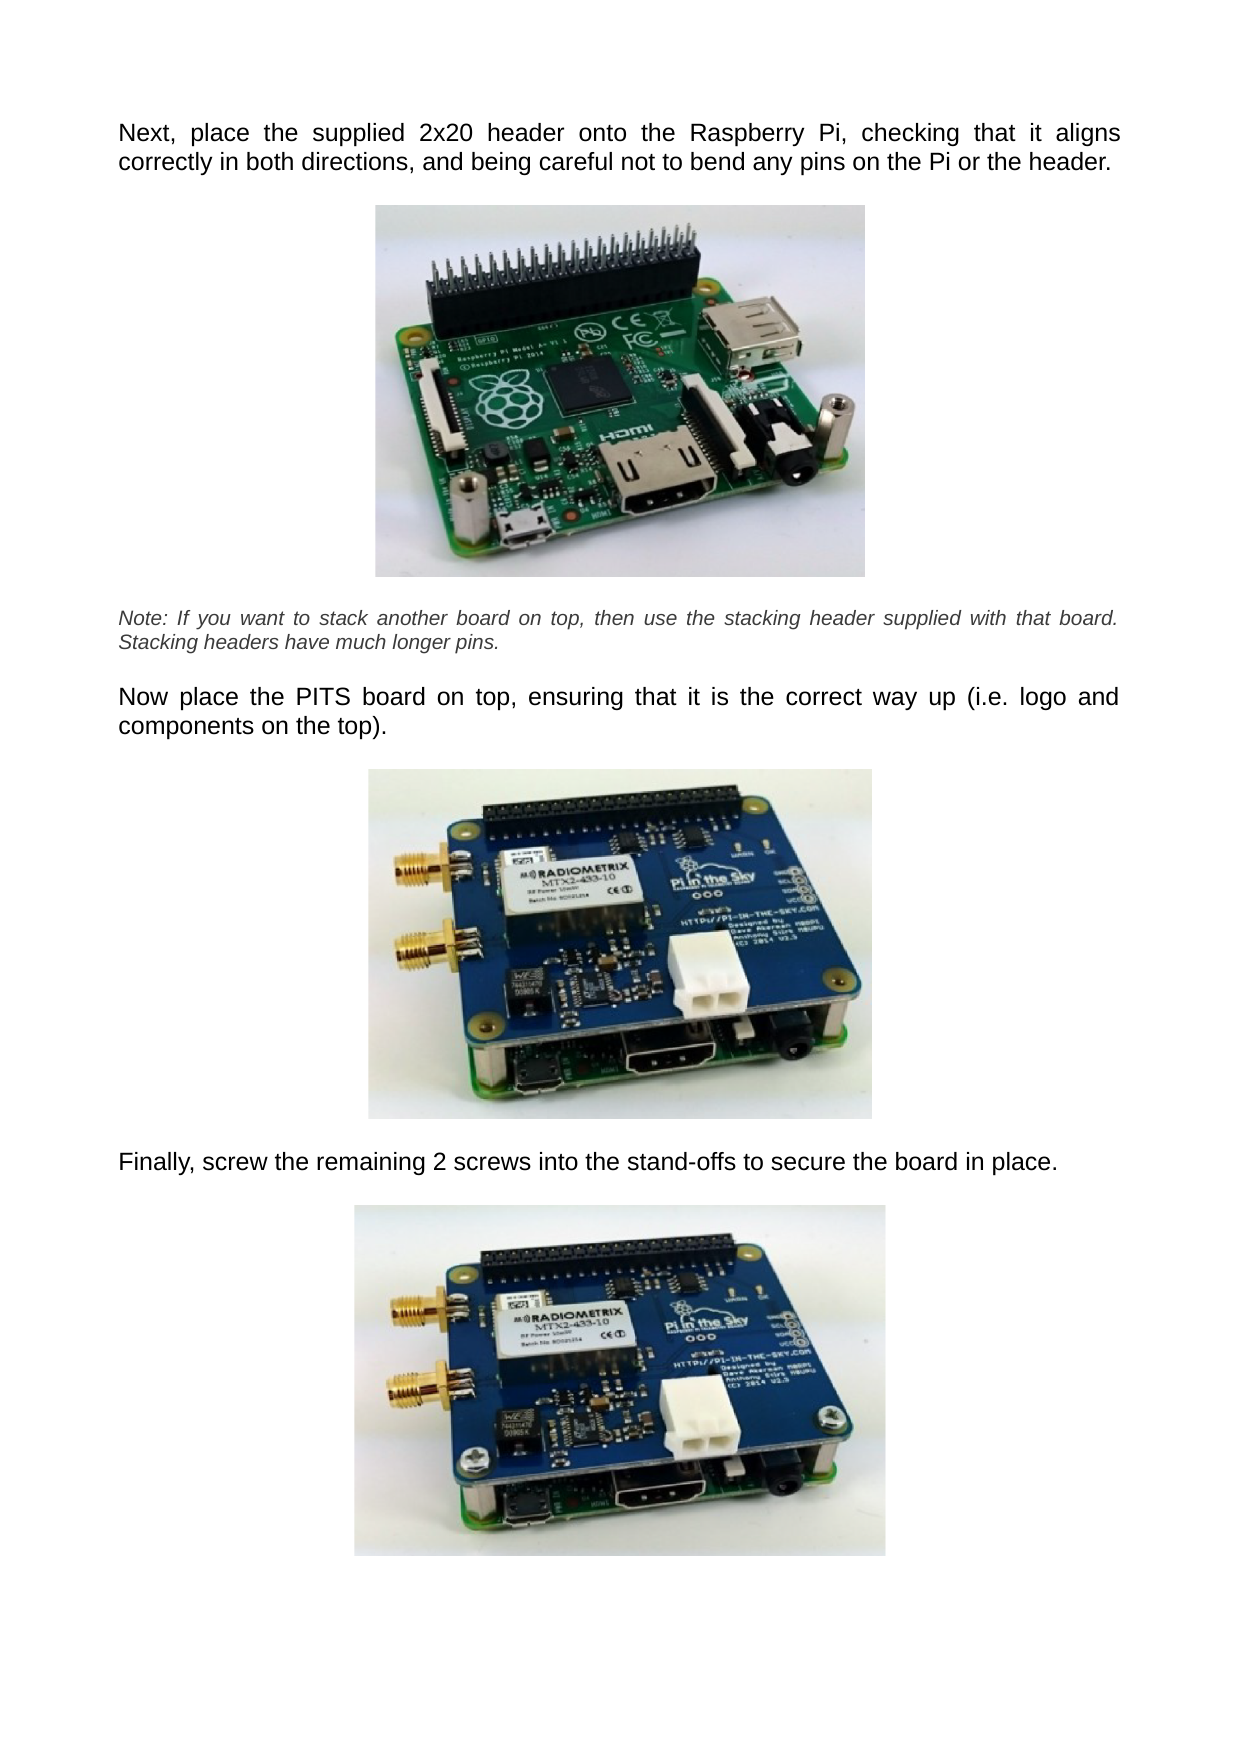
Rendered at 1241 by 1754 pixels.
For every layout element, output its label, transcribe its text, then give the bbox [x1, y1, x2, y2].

text Finally, screw the remaining 2 screws into the stand-offs to secure the board in place. [118, 1147, 1122, 1176]
text Note: If you want to stack another board on top, then use the stacking header supplied with that board. Stacking headers have much longer pins. [118, 606, 1122, 653]
picture [368, 768, 872, 1119]
text Next, place the supplied 2x20 header onto the Raspberry Pi, checking that it aligns correctly in both directions, and being careful not to bend any pins on the Pi or the header. [118, 118, 1122, 176]
picture [354, 1205, 886, 1556]
picture [375, 204, 865, 577]
text Now place the PITS board on top, ensuring that it is the correct way up (i.e. logo and components on the top). [118, 682, 1122, 740]
